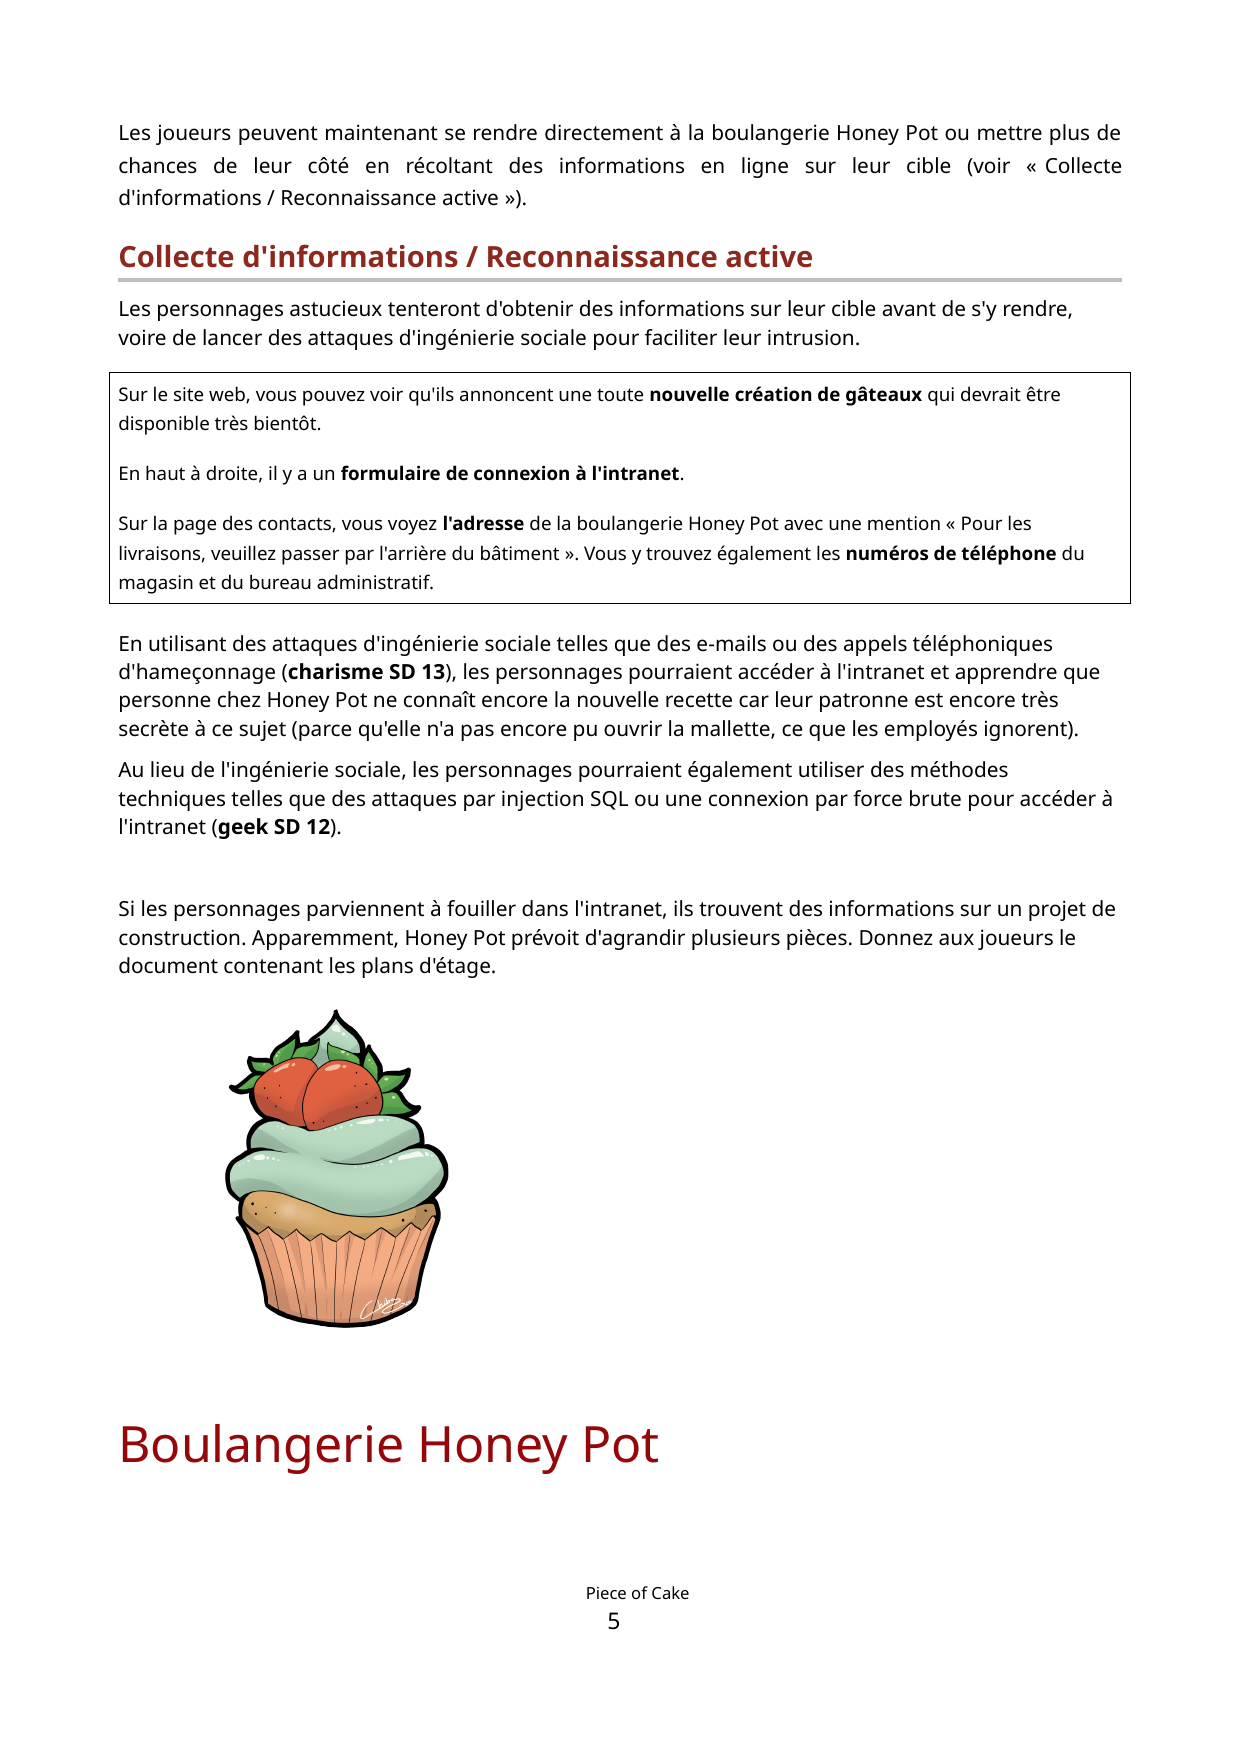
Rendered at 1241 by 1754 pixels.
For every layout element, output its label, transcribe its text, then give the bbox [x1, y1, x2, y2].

subtitle Collecte d'informations / Reconnaissance active [118, 237, 1122, 278]
text En haut à droite, il y a un formulaire de connexion à l'intranet. [110, 451, 1130, 486]
picture [225, 1009, 449, 1328]
text Si les personnages parviennent à fouiller dans l'intranet, ils trouvent des informations sur un projet de construction. Apparemment, Honey Pot prévoit d'agrandir plusieurs pièces. Donnez aux joueurs le document contenant les plans d'étage. [118, 894, 1122, 980]
text Au lieu de l'ingénierie sociale, les personnages pourraient également utiliser des méthodes techniques telles que des attaques par injection SQL ou une connexion par force brute pour accéder à l'intranet (geek SD 12). [118, 755, 1122, 841]
text Sur la page des contacts, vous voyez l'adresse de la boulangerie Honey Pot avec une mention « Pour les livraisons, veuillez passer par l'arrière du bâtiment ». Vous y trouvez également les numéros de téléphone du magasin et du bureau administratif. [110, 501, 1130, 603]
title Boulangerie Honey Pot [118, 1409, 1122, 1477]
text Les joueurs peuvent maintenant se rendre directement à la boulangerie Honey Pot ou mettre plus de chances de leur côté en récoltant des informations en ligne sur leur cible (voir « Collecte d'informations / Reconnaissance active »). [118, 118, 1122, 212]
text En utilisant des attaques d'ingénierie sociale telles que des e-mails ou des appels téléphoniques d'hameçonnage (charisme SD 13), les personnages pourraient accéder à l'intranet et apprendre que personne chez Honey Pot ne connaît encore la nouvelle recette car leur patronne est encore très secrète à ce sujet (parce qu'elle n'a pas encore pu ouvrir la mallette, ce que les employés ignorent). [118, 629, 1122, 742]
text Sur le site web, vous pouvez voir qu'ils annoncent une toute nouvelle création de gâteaux qui devrait être disponible très bientôt. [110, 373, 1130, 436]
text Les personnages astucieux tenteront d'obtenir des informations sur leur cible avant de s'y rendre, voire de lancer des attaques d'ingénierie sociale pour faciliter leur intrusion. [118, 294, 1122, 351]
